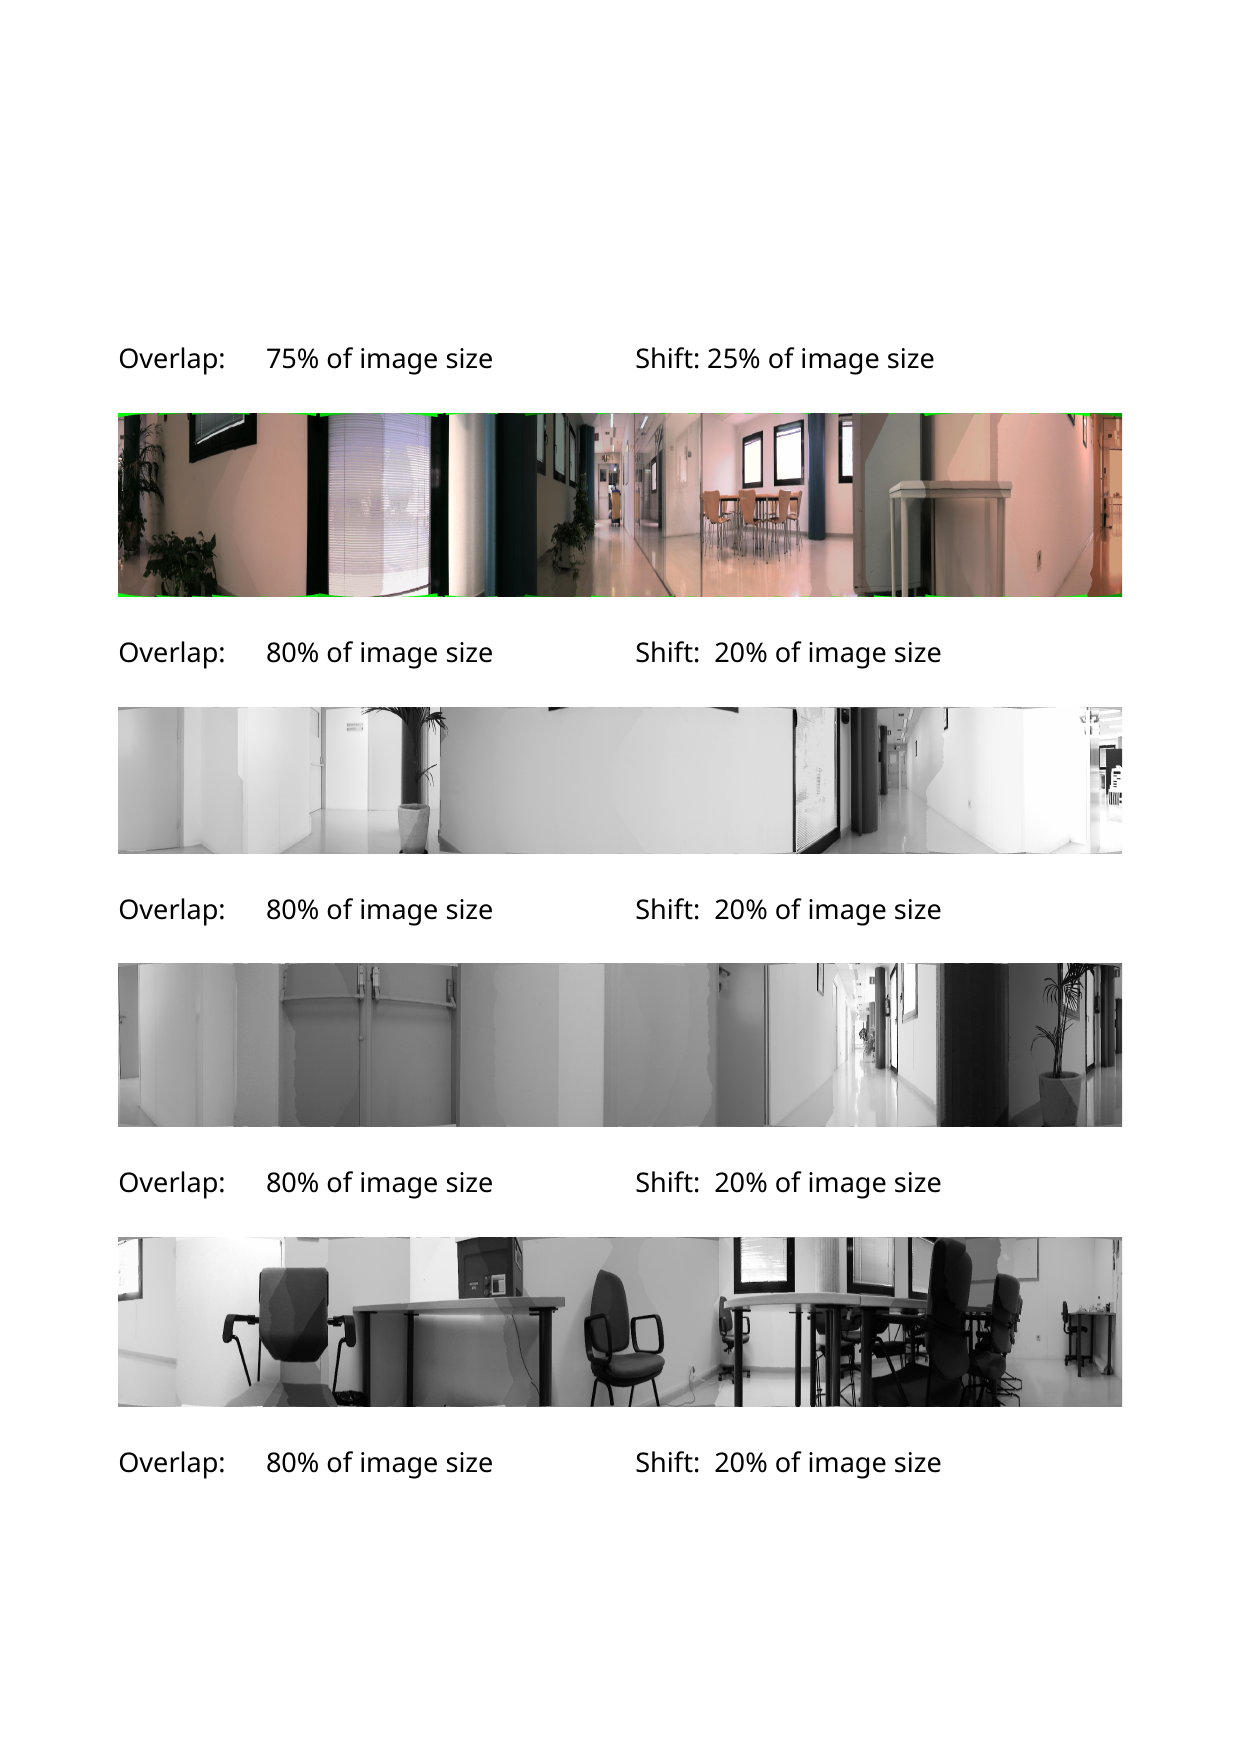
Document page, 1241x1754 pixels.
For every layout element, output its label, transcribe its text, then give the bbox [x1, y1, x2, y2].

picture [118, 1237, 1123, 1407]
text Overlap: 80% of image size Shift: 20% of image size [118, 634, 1122, 671]
picture [118, 413, 1123, 597]
picture [118, 707, 1123, 854]
text Overlap: 75% of image size Shift: 25% of image size [118, 339, 1122, 376]
text Overlap: 80% of image size Shift: 20% of image size [118, 890, 1122, 927]
text Overlap: 80% of image size Shift: 20% of image size [118, 1164, 1122, 1201]
text Overlap: 80% of image size Shift: 20% of image size [118, 1444, 1122, 1481]
picture [118, 963, 1123, 1127]
